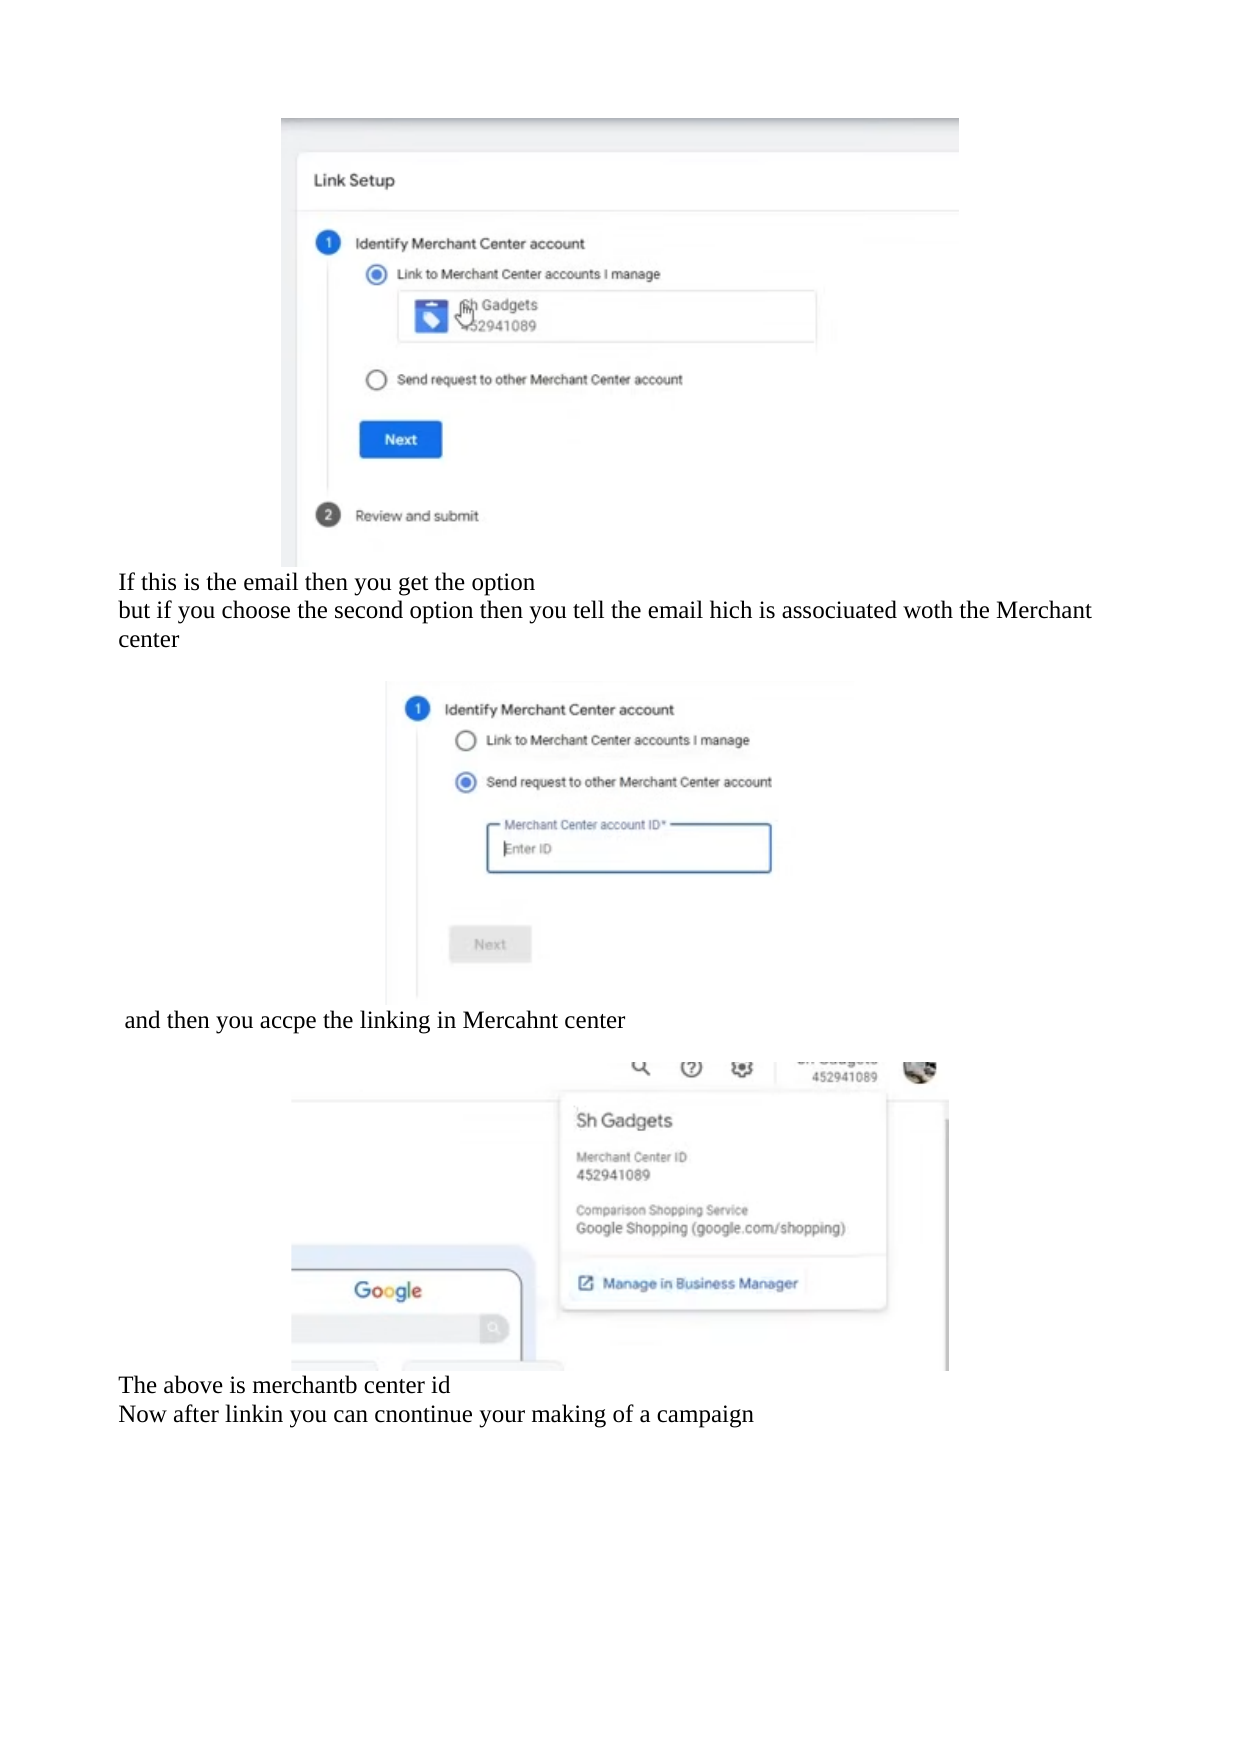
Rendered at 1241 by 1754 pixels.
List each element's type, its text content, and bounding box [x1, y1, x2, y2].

picture [291, 1062, 949, 1371]
text If this is the email then you get the option [118, 118, 1122, 595]
text The above is merchantb center id [118, 1062, 1122, 1399]
picture [385, 681, 855, 1005]
text Now after linkin you can cnontinue your making of a campaign [118, 1399, 1122, 1428]
picture [281, 118, 959, 567]
text and then you accpe the linking in Mercahnt center [118, 682, 1122, 1034]
text but if you choose the second option then you tell the email hich is associuated woth the Merchant center [118, 595, 1122, 653]
